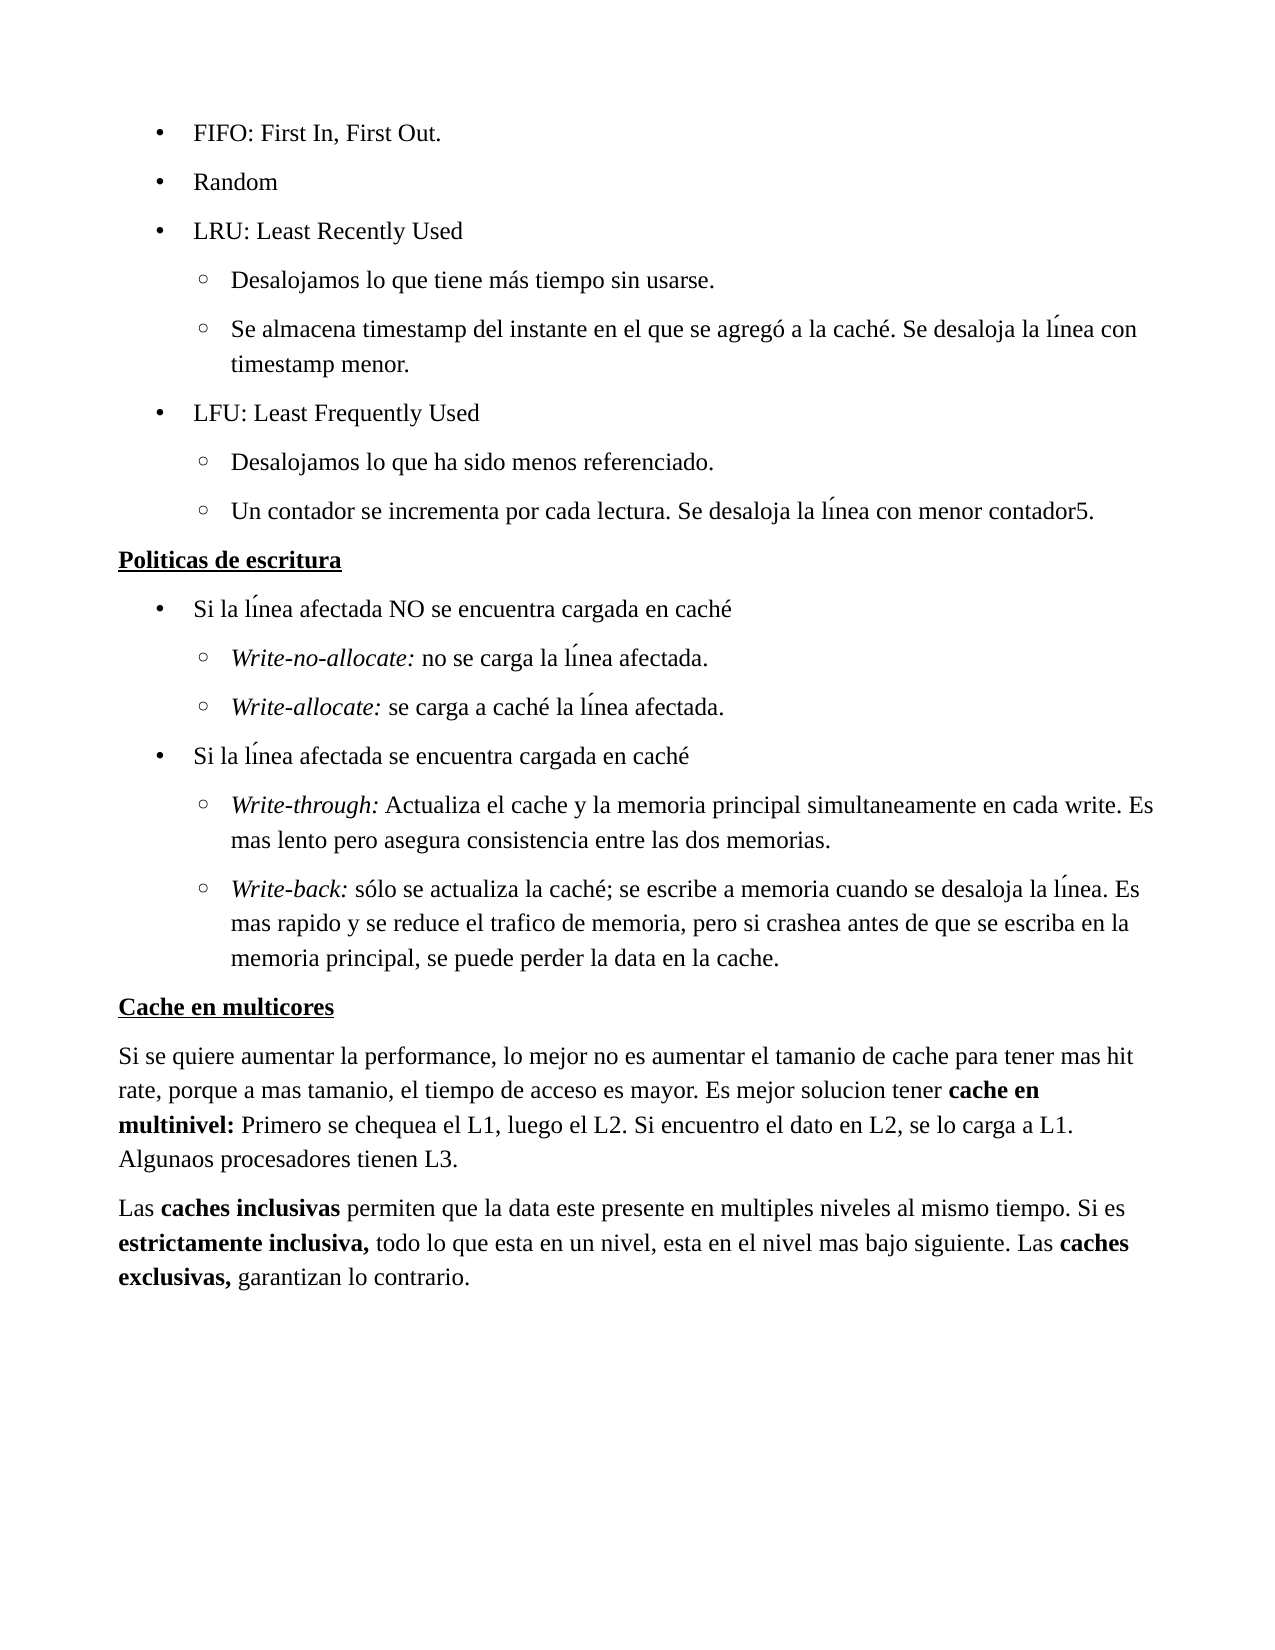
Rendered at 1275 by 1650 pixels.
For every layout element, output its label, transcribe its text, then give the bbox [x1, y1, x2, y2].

list Desalojamos lo que tiene más tiempo sin usarse. [193, 265, 1157, 294]
list Write-back: sólo se actualiza la caché; se escribe a memoria cuando se desaloja la lı́nea. Es mas rapido y se reduce el trafico de memoria, pero si crashea antes de que se escriba en la memoria principal, se puede perder la data en la cache. [193, 874, 1157, 972]
list FIFO: First In, First Out. [156, 118, 1157, 147]
list Write-no-allocate: no se carga la lı́nea afectada. [193, 643, 1157, 672]
list Si la lı́nea afectada NO se encuentra cargada en caché [156, 594, 1157, 623]
list Un contador se incrementa por cada lectura. Se desaloja la lı́nea con menor contador5. [193, 496, 1157, 525]
list Si la lı́nea afectada se encuentra cargada en caché [156, 741, 1157, 770]
list LFU: Least Frequently Used [156, 398, 1157, 427]
text Las caches inclusivas permiten que la data este presente en multiples niveles al mismo tiempo. Si es estrictamente inclusiva, todo lo que esta en un nivel, esta en el nivel mas bajo siguiente. Las caches exclusivas, garantizan lo contrario. [118, 1193, 1157, 1291]
list Write-through: Actualiza el cache y la memoria principal simultaneamente en cada write. Es mas lento pero asegura consistencia entre las dos memorias. [193, 790, 1157, 854]
text Politicas de escritura [118, 545, 1157, 574]
list LRU: Least Recently Used [156, 216, 1157, 245]
list Random [156, 167, 1157, 196]
text Cache en multicores [118, 992, 1157, 1021]
text Si se quiere aumentar la performance, lo mejor no es aumentar el tamanio de cache para tener mas hit rate, porque a mas tamanio, el tiempo de acceso es mayor. Es mejor solucion tener cache en multinivel: Primero se chequea el L1, luego el L2. Si encuentro el dato en L2, se lo carga a L1. Algunaos procesadores tienen L3. [118, 1041, 1157, 1173]
list Desalojamos lo que ha sido menos referenciado. [193, 447, 1157, 476]
list Write-allocate: se carga a caché la lı́nea afectada. [193, 692, 1157, 721]
list Se almacena timestamp del instante en el que se agregó a la caché. Se desaloja la lı́nea con timestamp menor. [193, 314, 1157, 378]
